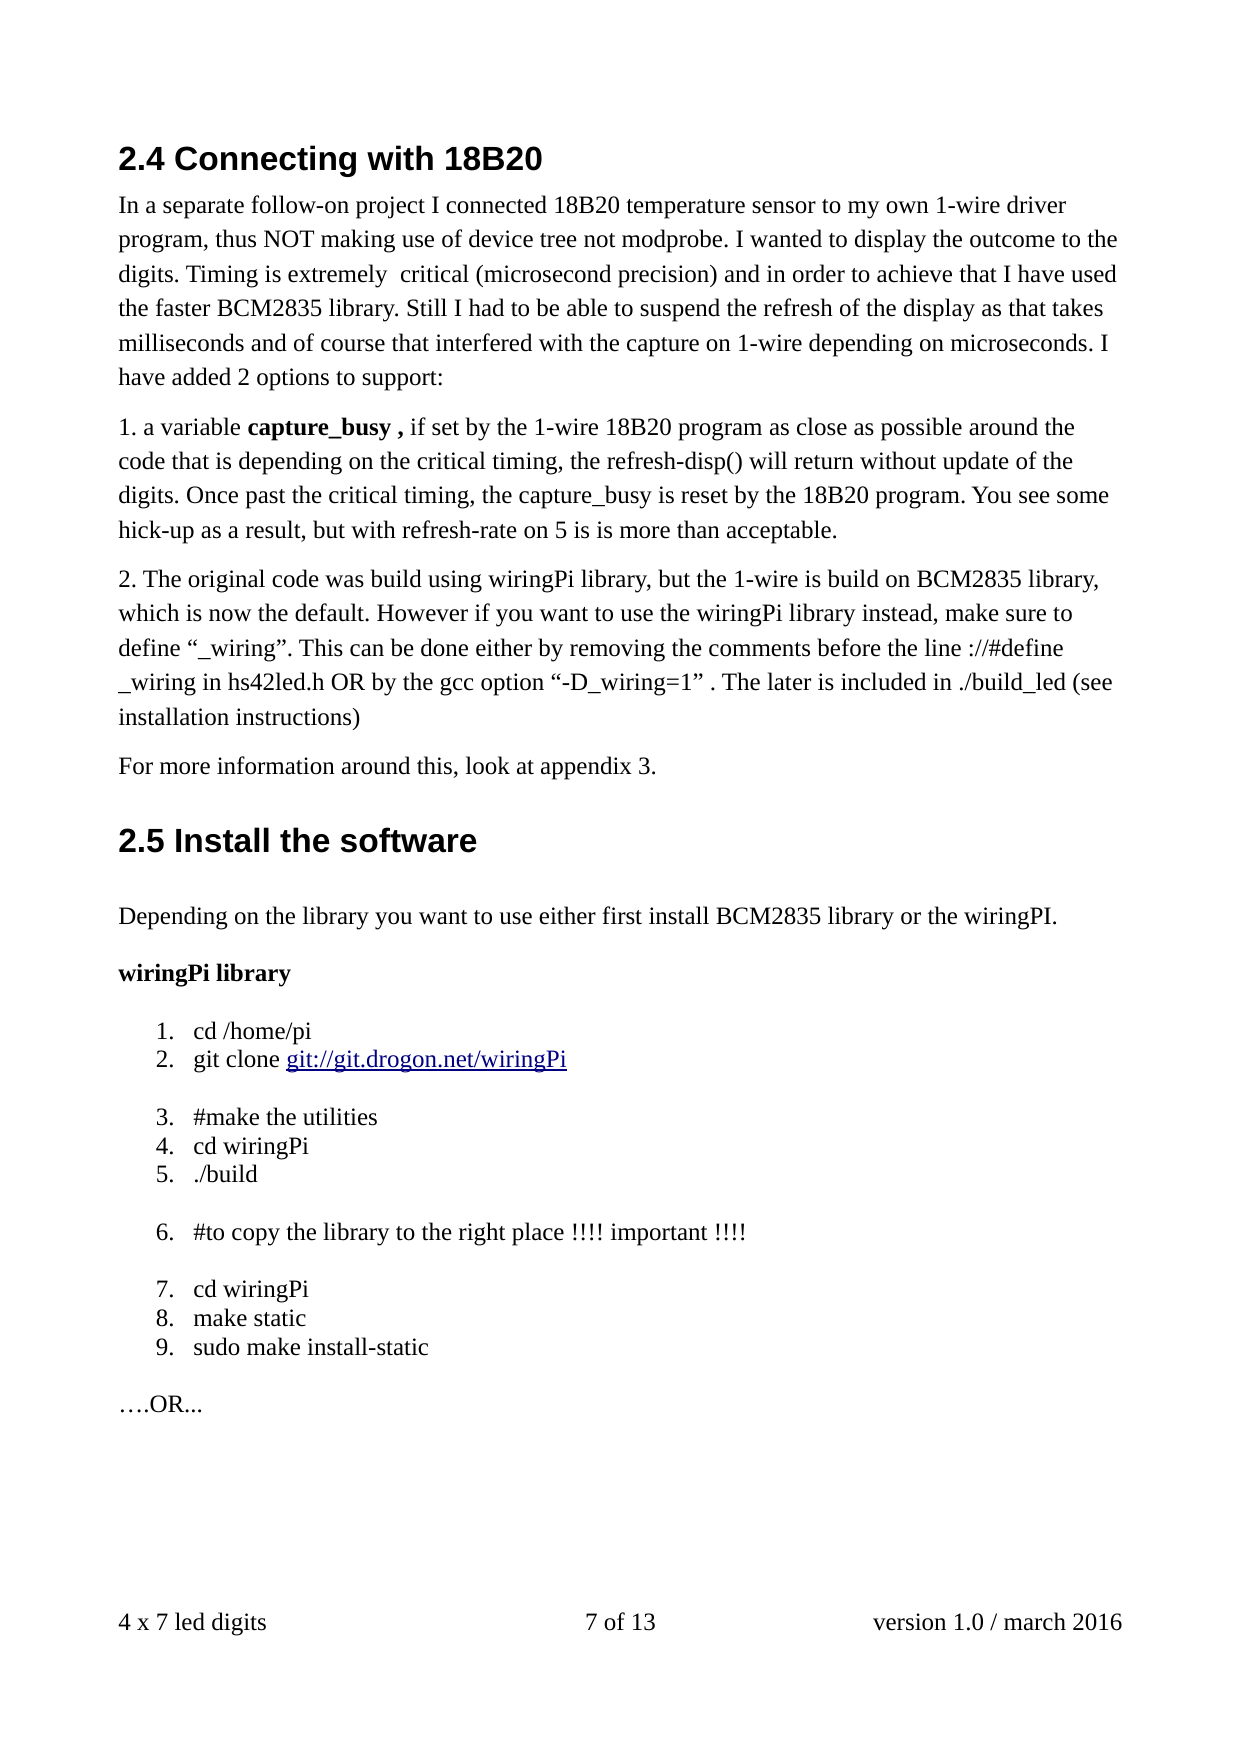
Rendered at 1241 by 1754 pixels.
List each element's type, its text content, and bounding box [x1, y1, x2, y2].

subtitle 2.5 Install the software [118, 821, 1122, 859]
text ….OR... [118, 1389, 1122, 1418]
list make static [156, 1303, 1122, 1332]
list cd /home/pi [156, 1016, 1122, 1044]
list ./build [156, 1159, 1122, 1217]
list sudo make install-static [156, 1332, 1122, 1361]
list git clone git://git.drogon.net/wiringPi [156, 1044, 1122, 1073]
text Depending on the library you want to use either first install BCM2835 library or the wiringPI. [118, 901, 1122, 929]
list #to copy the library to the right place !!!! important !!!! [156, 1217, 1122, 1274]
list cd wiringPi [156, 1274, 1122, 1303]
text wiringPi library [118, 958, 1122, 1016]
text In a separate follow-on project I connected 18B20 temperature sensor to my own 1-wire driver program, thus NOT making use of device tree not modprobe. I wanted to display the outcome to the digits. Timing is extremely critical (microsecond precision) and in order to achieve that I have used the faster BCM2835 library. Still I had to be able to suspend the refresh of the display as that takes milliseconds and of course that interfered with the capture on 1-wire depending on microseconds. I have added 2 options to support: [118, 190, 1122, 391]
text 2. The original code was build using wiringPi library, but the 1-wire is build on BCM2835 library, which is now the default. However if you want to use the wiringPi library instead, make sure to define “_wiring”. This can be done either by removing the comments before the line ://#define _wiring in hs42led.h OR by the gcc option “-D_wiring=1” . The later is included in ./build_led (see installation instructions) [118, 564, 1122, 731]
text For more information around this, look at appendix 3. [118, 751, 1122, 780]
list #make the utilities [156, 1102, 1122, 1131]
list cd wiringPi [156, 1131, 1122, 1159]
text 1. a variable capture_busy , if set by the 1-wire 18B20 program as close as possible around the code that is depending on the critical timing, the refresh-disp() will return without update of the digits. Once past the critical timing, the capture_busy is reset by the 18B20 program. You see some hick-up as a result, but with refresh-rate on 5 is is more than acceptable. [118, 412, 1122, 544]
subtitle 2.4 Connecting with 18B20 [118, 139, 1122, 178]
